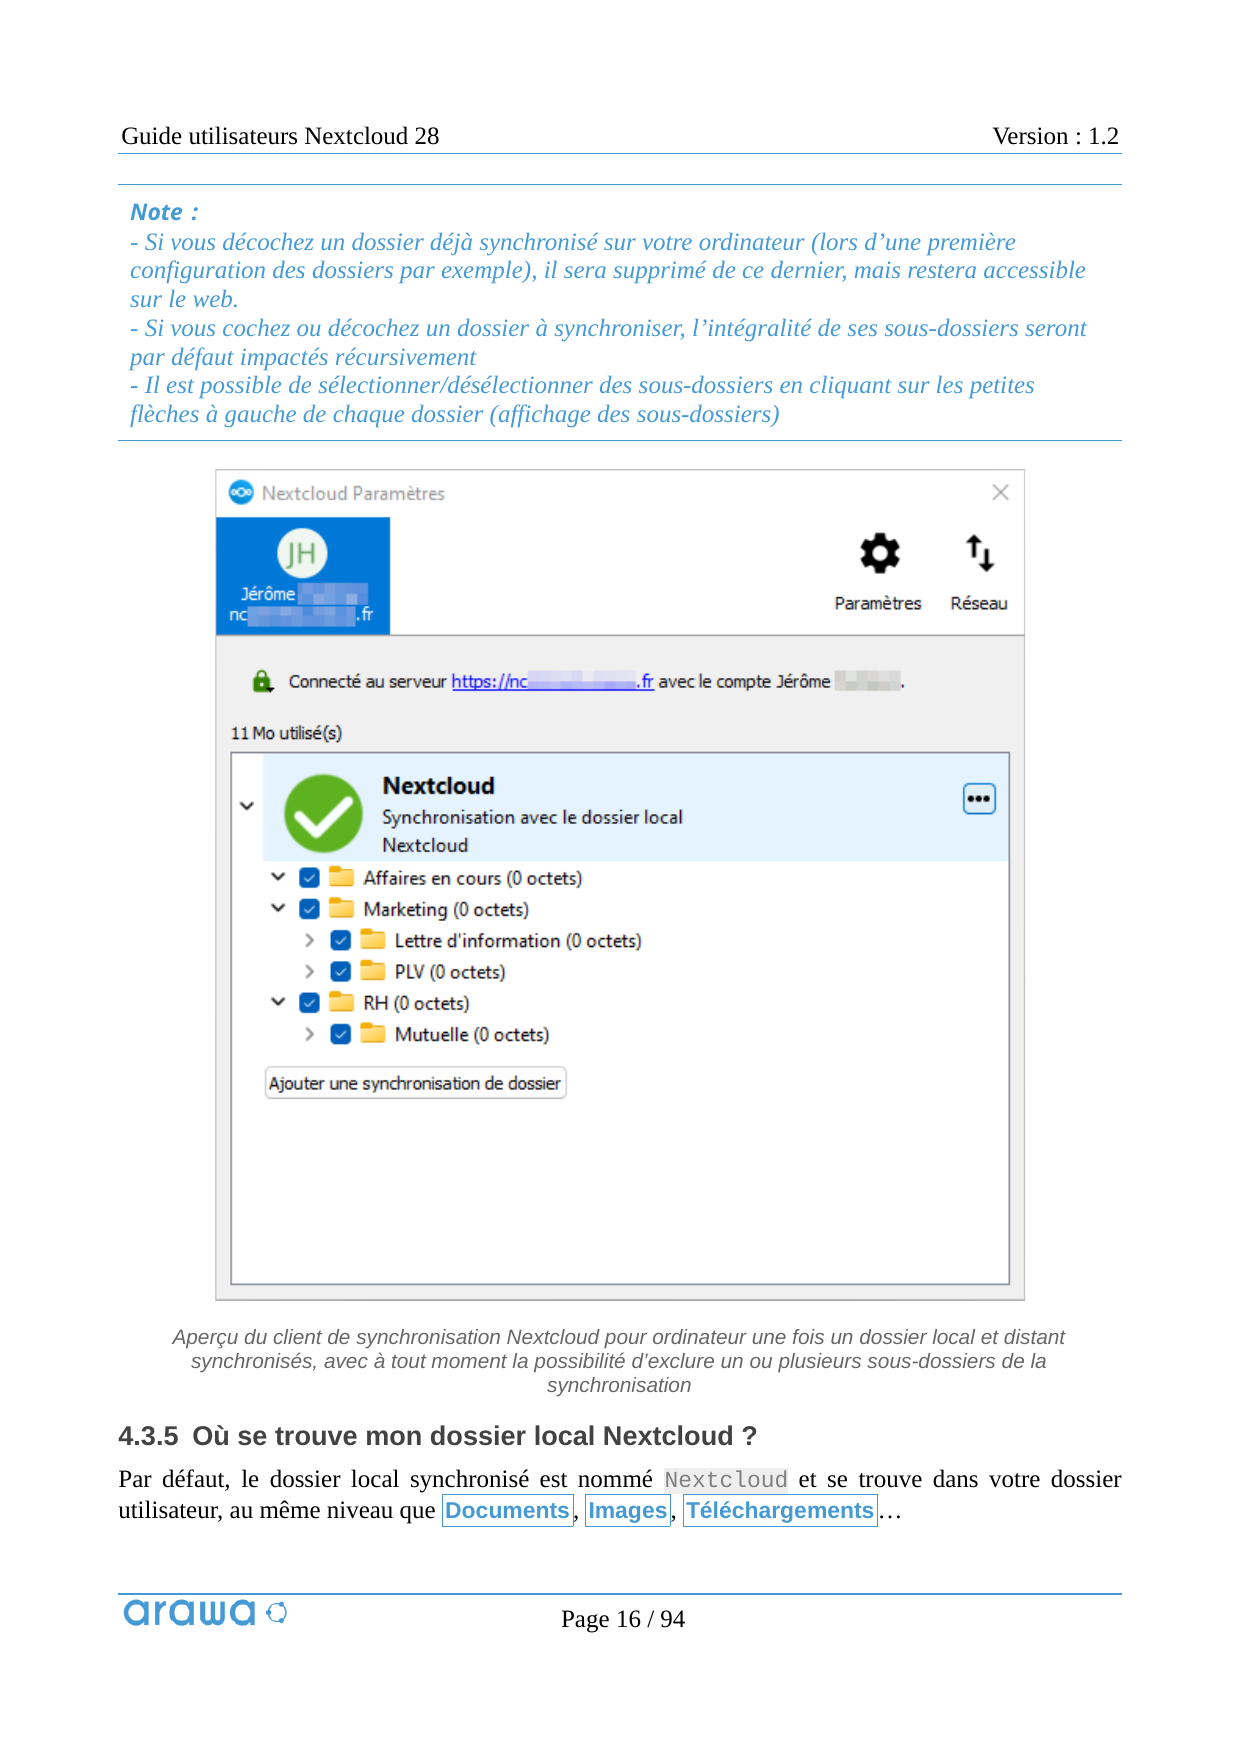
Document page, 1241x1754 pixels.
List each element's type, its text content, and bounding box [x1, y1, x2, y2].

text Aperçu du client de synchronisation Nextcloud pour ordinateur une fois un dossier local et distant synchronisés, avec à tout moment la possibilité d’exclure un ou plusieurs sous-dossiers de la synchronisation [118, 1324, 1122, 1396]
text Note : - Si vous décochez un dossier déjà synchronisé sur votre ordinateur (lors d’une première configuration des dossiers par exemple), il sera supprimé de ce dernier, mais restera accessible sur le web. - Si vous cochez ou décochez un dossier à synchroniser, l’intégralité de ses sous-dossiers seront par défaut impactés récursivement - Il est possible de sélectionner/désélectionner des sous-dossiers en cliquant sur les petites flèches à gauche de chaque dossier (affichage des sous-dossiers) [118, 185, 1122, 440]
text Par défaut, le dossier local synchronisé est nommé Nextcloud et se trouve dans votre dossier utilisateur, au même niveau que Documents, Images, Téléchargements… [118, 1464, 1122, 1526]
picture [121, 1597, 290, 1628]
picture [215, 469, 1025, 1301]
subtitle Où se trouve mon dossier local Nextcloud ? [118, 1420, 1122, 1451]
